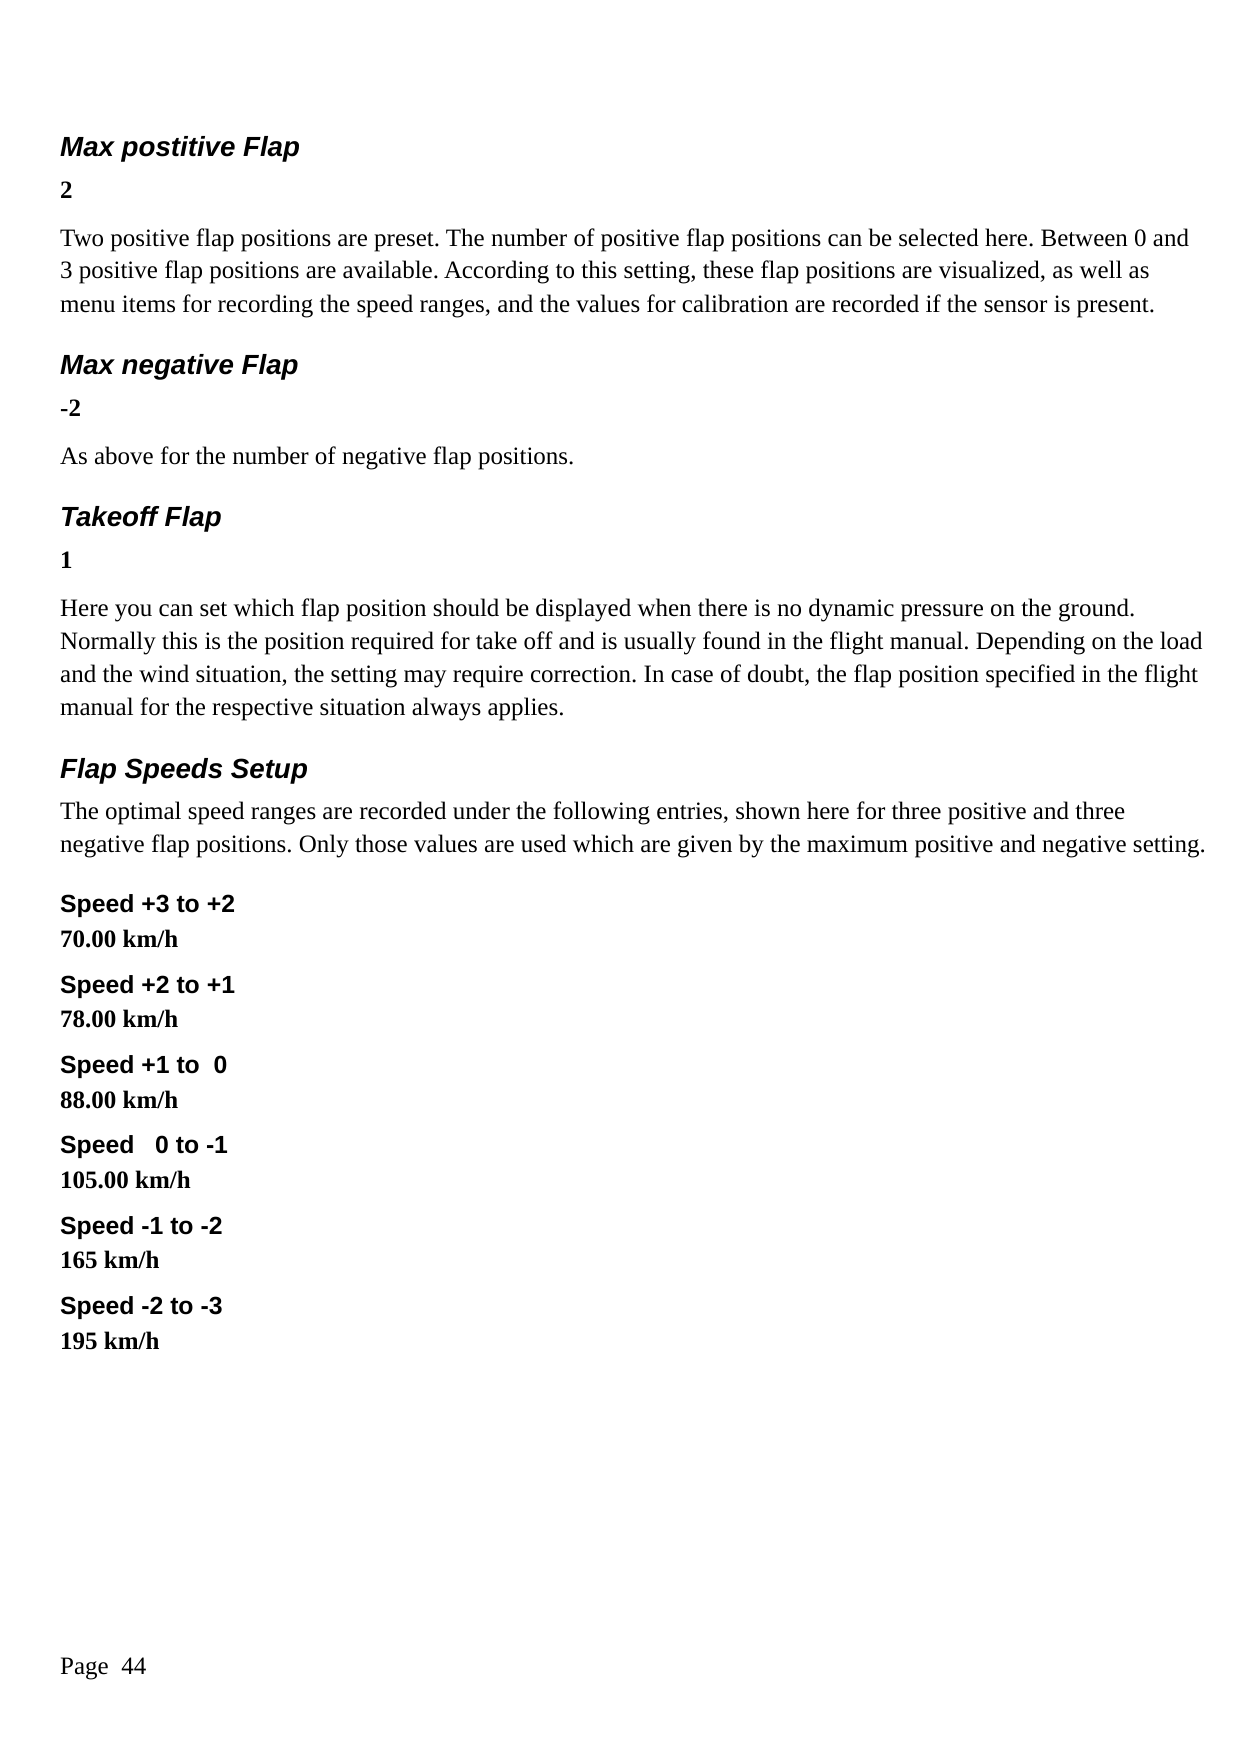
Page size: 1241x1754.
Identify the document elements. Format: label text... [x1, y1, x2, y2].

subtitle Speed +1 to 0 [60, 1050, 1207, 1079]
subtitle Max negative Flap [60, 349, 1207, 381]
text Here you can set which flap position should be displayed when there is no dynamic pressure on the ground. Normally this is the position required for take off and is usually found in the flight manual. Depending on the load and the wind situation, the setting may require correction. In case of doubt, the flap position specified in the flight manual for the respective situation always applies. [60, 593, 1207, 721]
text 70.00 km/h [60, 924, 1207, 953]
subtitle Max postitive Flap [60, 131, 1207, 162]
text As above for the number of negative flap positions. [60, 441, 1207, 469]
text 1 [60, 545, 1207, 574]
text 2 [60, 175, 1207, 204]
subtitle Speed +3 to +2 [60, 889, 1207, 918]
subtitle Flap Speeds Setup [60, 752, 1207, 784]
text -2 [60, 393, 1207, 422]
subtitle Takeoff Flap [60, 501, 1207, 533]
subtitle Speed -2 to -3 [60, 1291, 1207, 1319]
text 165 km/h [60, 1246, 1207, 1274]
text Two positive flap positions are preset. The number of positive flap positions can be selected here. Between 0 and 3 positive flap positions are available. According to this setting, these flap positions are visualized, as well as menu items for recording the speed ranges, and the values for calibration are recorded if the sensor is present. [60, 223, 1207, 317]
text 88.00 km/h [60, 1085, 1207, 1114]
text The optimal speed ranges are recorded under the following entries, shown here for three positive and three negative flap positions. Only those values are used which are given by the maximum positive and negative setting. [60, 796, 1207, 858]
subtitle Speed -1 to -2 [60, 1211, 1207, 1239]
subtitle Speed +2 to +1 [60, 970, 1207, 998]
subtitle Speed 0 to -1 [60, 1130, 1207, 1159]
text 78.00 km/h [60, 1004, 1207, 1033]
text 195 km/h [60, 1326, 1207, 1354]
text 105.00 km/h [60, 1165, 1207, 1194]
